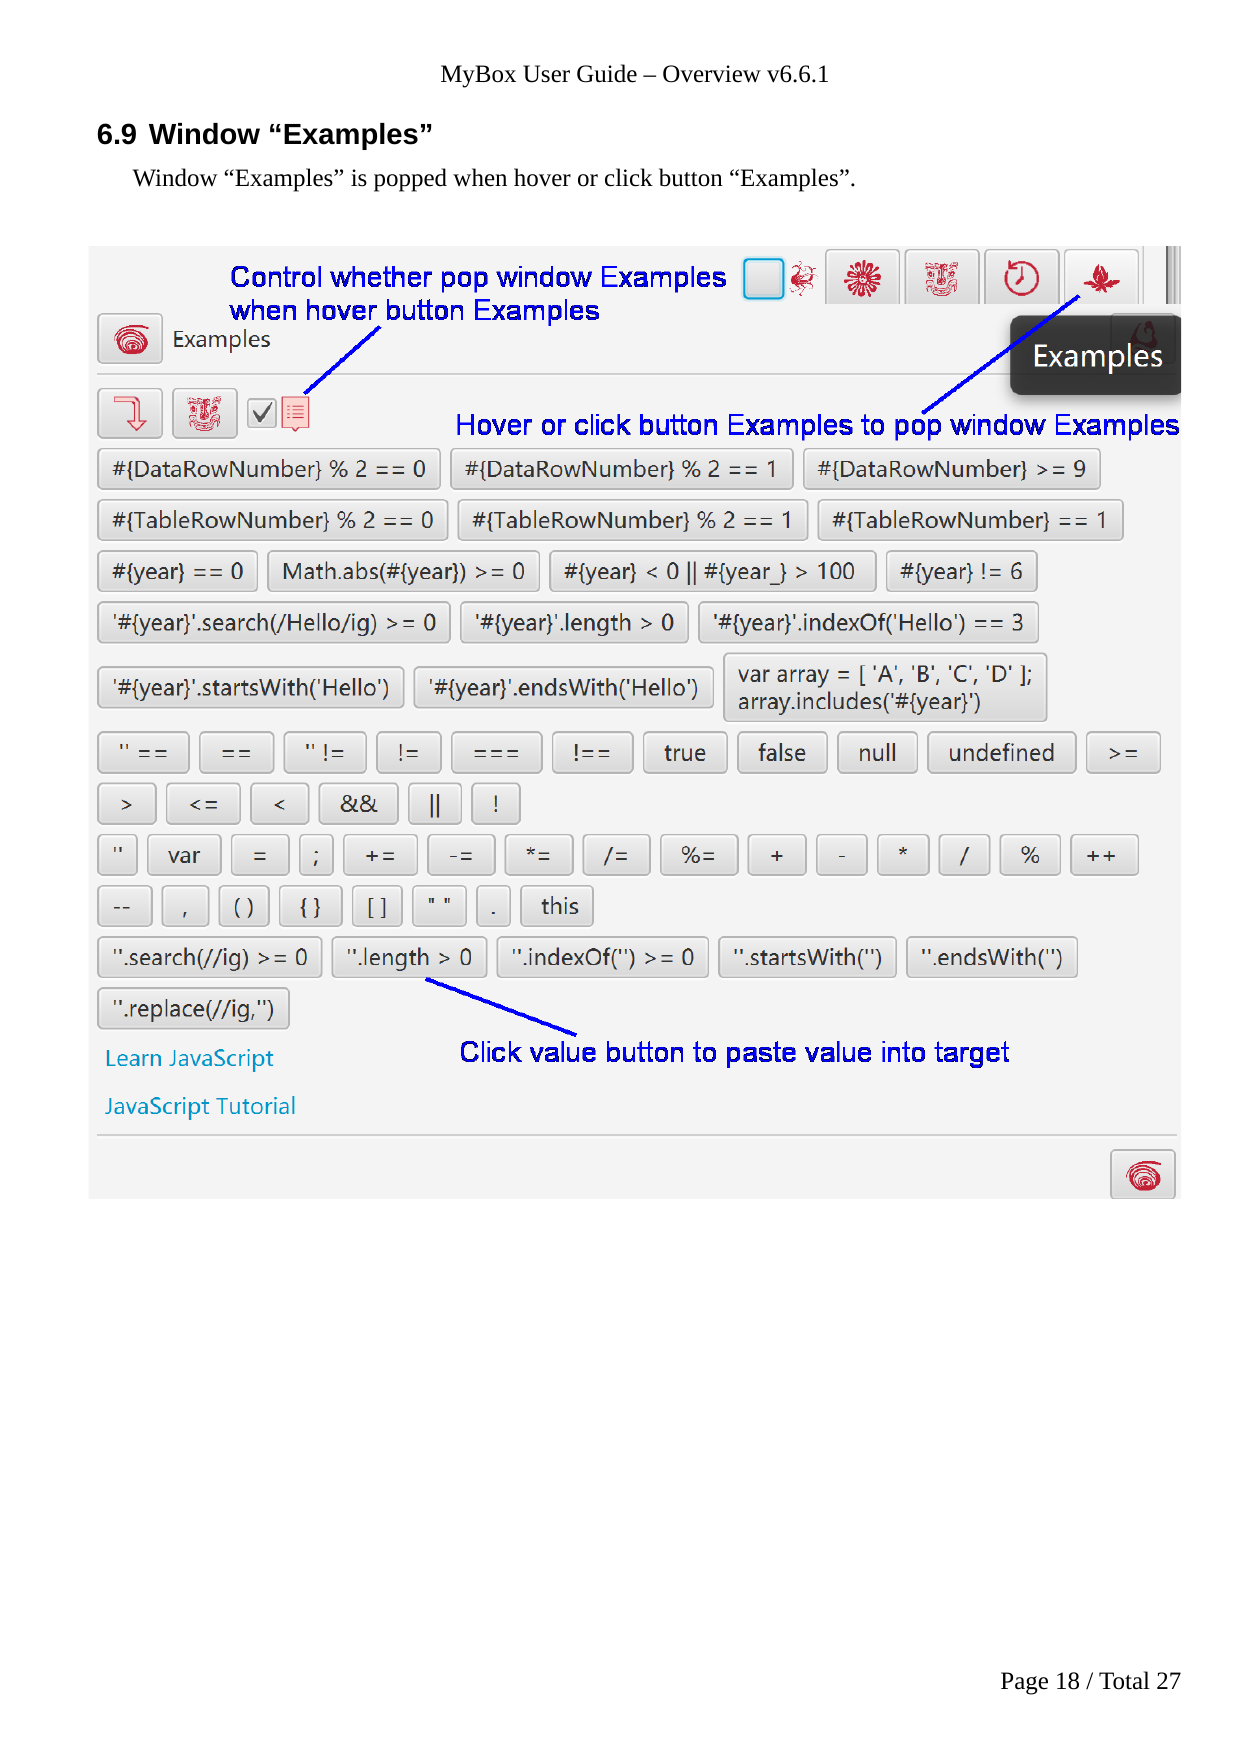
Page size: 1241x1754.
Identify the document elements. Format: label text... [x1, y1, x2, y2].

subtitle Window “Examples” [88, 117, 1181, 151]
picture [88, 245, 1182, 1199]
text Window “Examples” is popped when hover or click button “Examples”. [88, 163, 1181, 192]
